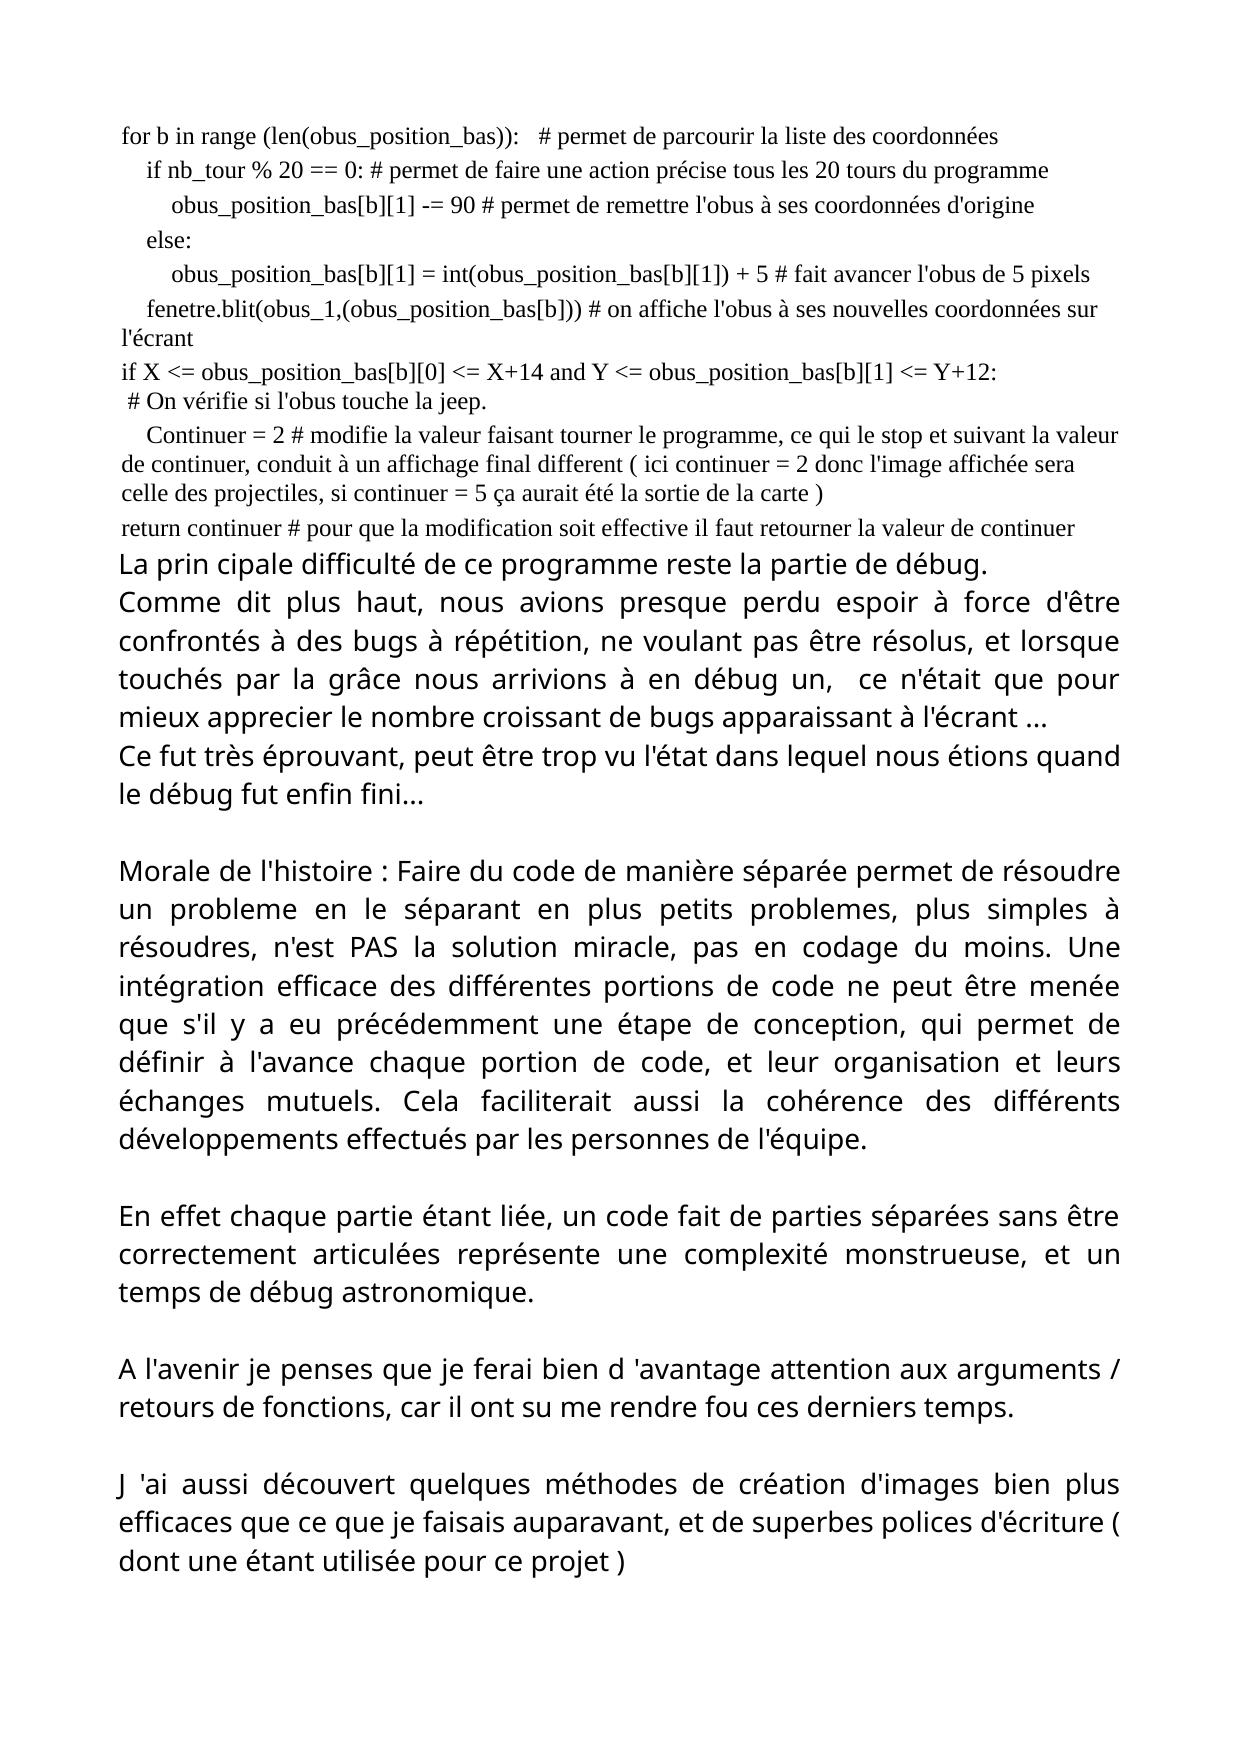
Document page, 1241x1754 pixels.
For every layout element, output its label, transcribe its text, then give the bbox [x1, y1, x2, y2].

table_cell obus_position_bas[b][1] = int(obus_position_bas[b][1]) + 5 # fait avancer l'obus de 5 pixels [118, 256, 1122, 291]
text Ce fut très éprouvant, peut être trop vu l'état dans lequel nous étions quand le débug fut enfin fini... [118, 736, 1122, 813]
table_cell obus_position_bas[b][1] -= 90 # permet de remettre l'obus à ses coordonnées d'origine [118, 187, 1122, 222]
table_cell return continuer # pour que la modification soit effective il faut retourner la valeur de continuer [118, 510, 1122, 544]
text La prin cipale difficulté de ce programme reste la partie de débug. [118, 544, 1122, 583]
text En effet chaque partie étant liée, un code fait de parties séparées sans être correctement articulées représente une complexité monstrueuse, et un temps de débug astronomique. [118, 1196, 1122, 1311]
table_cell fenetre.blit(obus_1,(obus_position_bas[b])) # on affiche l'obus à ses nouvelles coordonnées sur l'écrant [118, 291, 1122, 354]
text A l'avenir je penses que je ferai bien d 'avantage attention aux arguments / retours de fonctions, car il ont su me rendre fou ces derniers temps. [118, 1349, 1122, 1426]
table_header for b in range (len(obus_position_bas)): # permet de parcourir la liste des coordonnées [118, 118, 1122, 153]
table_cell if X <= obus_position_bas[b][0] <= X+14 and Y <= obus_position_bas[b][1] <= Y+12: # On vérifie si l'obus touche la jeep. [118, 354, 1122, 418]
table_cell else: [118, 222, 1122, 256]
table_cell Continuer = 2 # modifie la valeur faisant tourner le programme, ce qui le stop et suivant la valeur de continuer, conduit à un affichage final different ( ici continuer = 2 donc l'image affichée sera celle des projectiles, si continuer = 5 ça aurait été la sortie de la carte ) [118, 418, 1122, 510]
text Comme dit plus haut, nous avions presque perdu espoir à force d'être confrontés à des bugs à répétition, ne voulant pas être résolus, et lorsque touchés par la grâce nous arrivions à en débug un, ce n'était que pour mieux apprecier le nombre croissant de bugs apparaissant à l'écrant ... [118, 583, 1122, 736]
text J 'ai aussi découvert quelques méthodes de création d'images bien plus efficaces que ce que je faisais auparavant, et de superbes polices d'écriture ( dont une étant utilisée pour ce projet ) [118, 1464, 1122, 1579]
text Morale de l'histoire : Faire du code de manière séparée permet de résoudre un probleme en le séparant en plus petits problemes, plus simples à résoudres, n'est PAS la solution miracle, pas en codage du moins. Une intégration efficace des différentes portions de code ne peut être menée que s'il y a eu précédemment une étape de conception, qui permet de définir à l'avance chaque portion de code, et leur organisation et leurs échanges mutuels. Cela faciliterait aussi la cohérence des différents développements effectués par les personnes de l'équipe. [118, 851, 1122, 1158]
table_header if nb_tour % 20 == 0: # permet de faire une action précise tous les 20 tours du programme [118, 153, 1122, 187]
